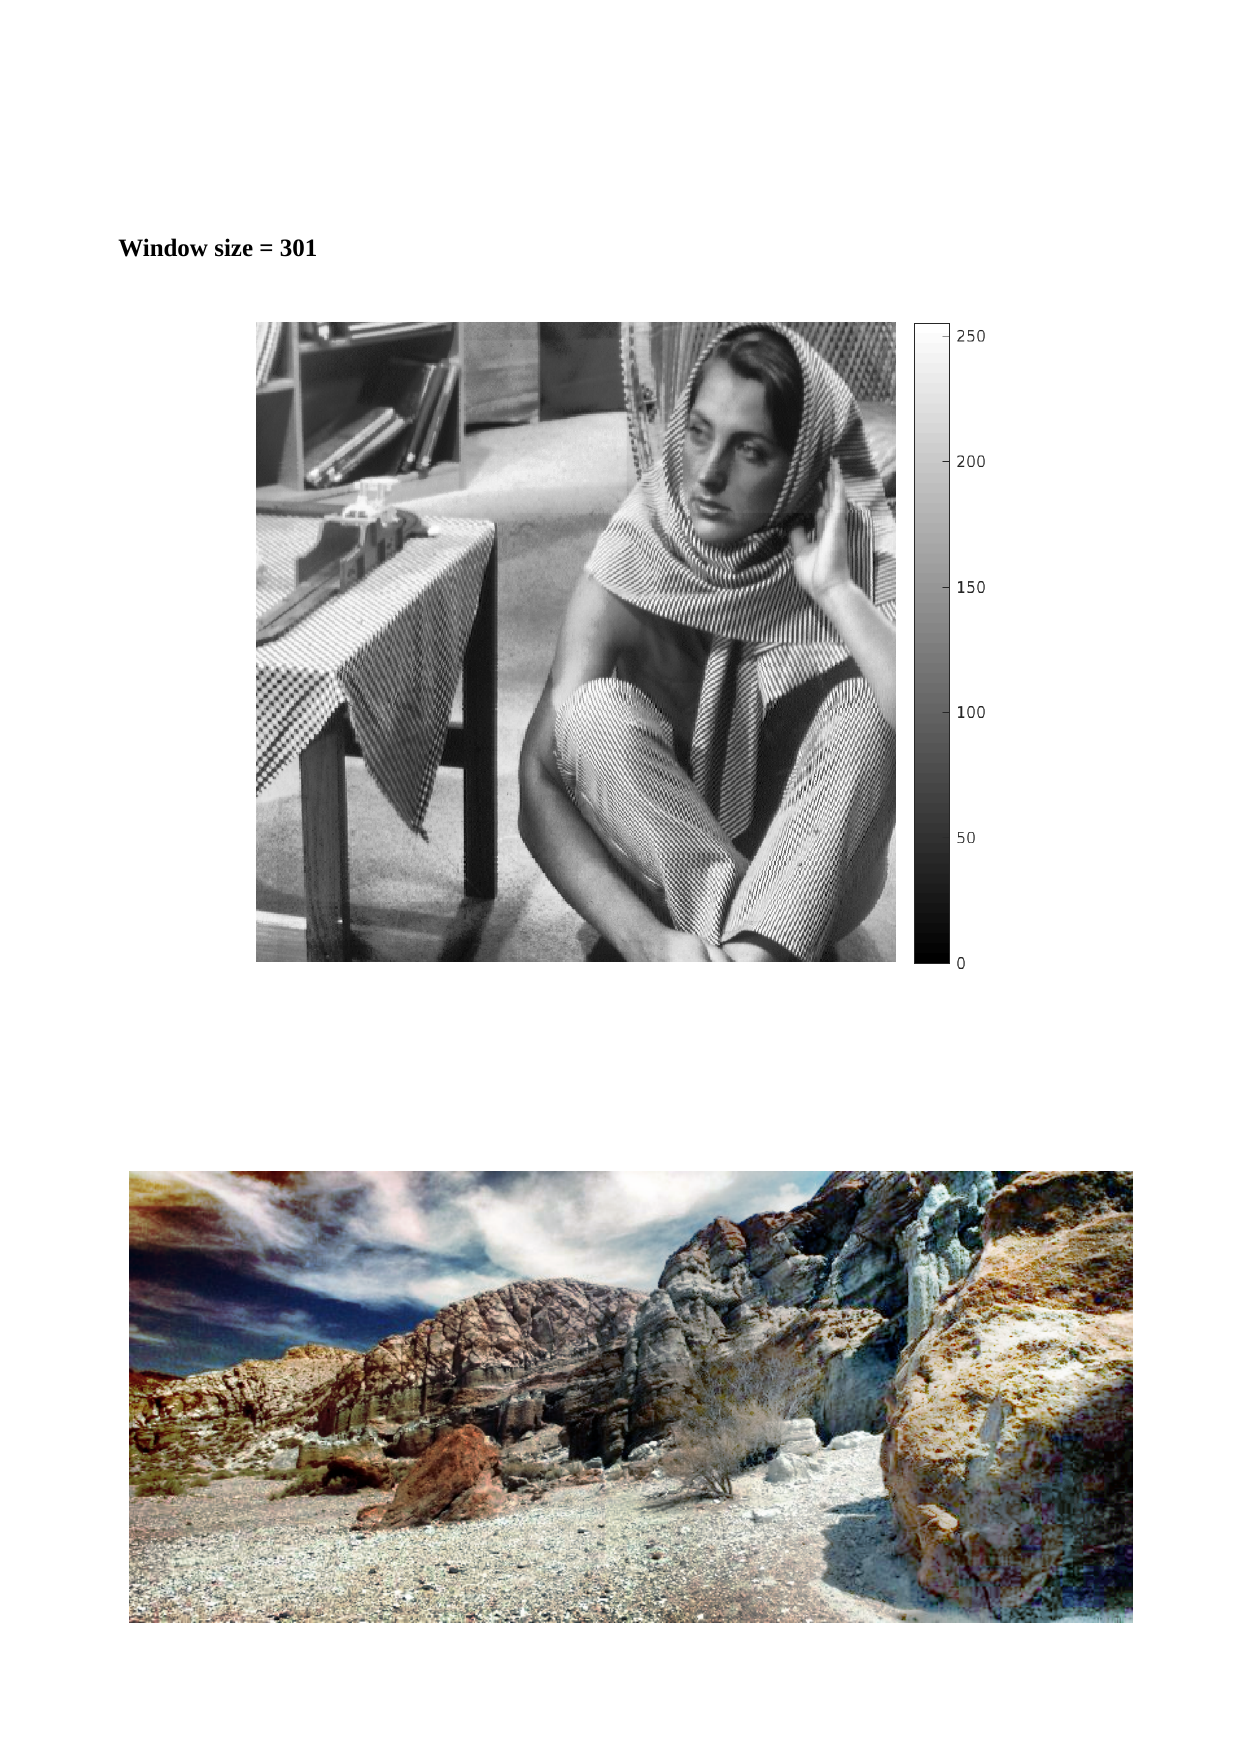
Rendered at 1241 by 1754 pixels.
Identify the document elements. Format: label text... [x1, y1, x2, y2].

picture [129, 1171, 1133, 1623]
text Window size = 301 [118, 233, 1122, 262]
picture [118, 290, 1123, 1044]
